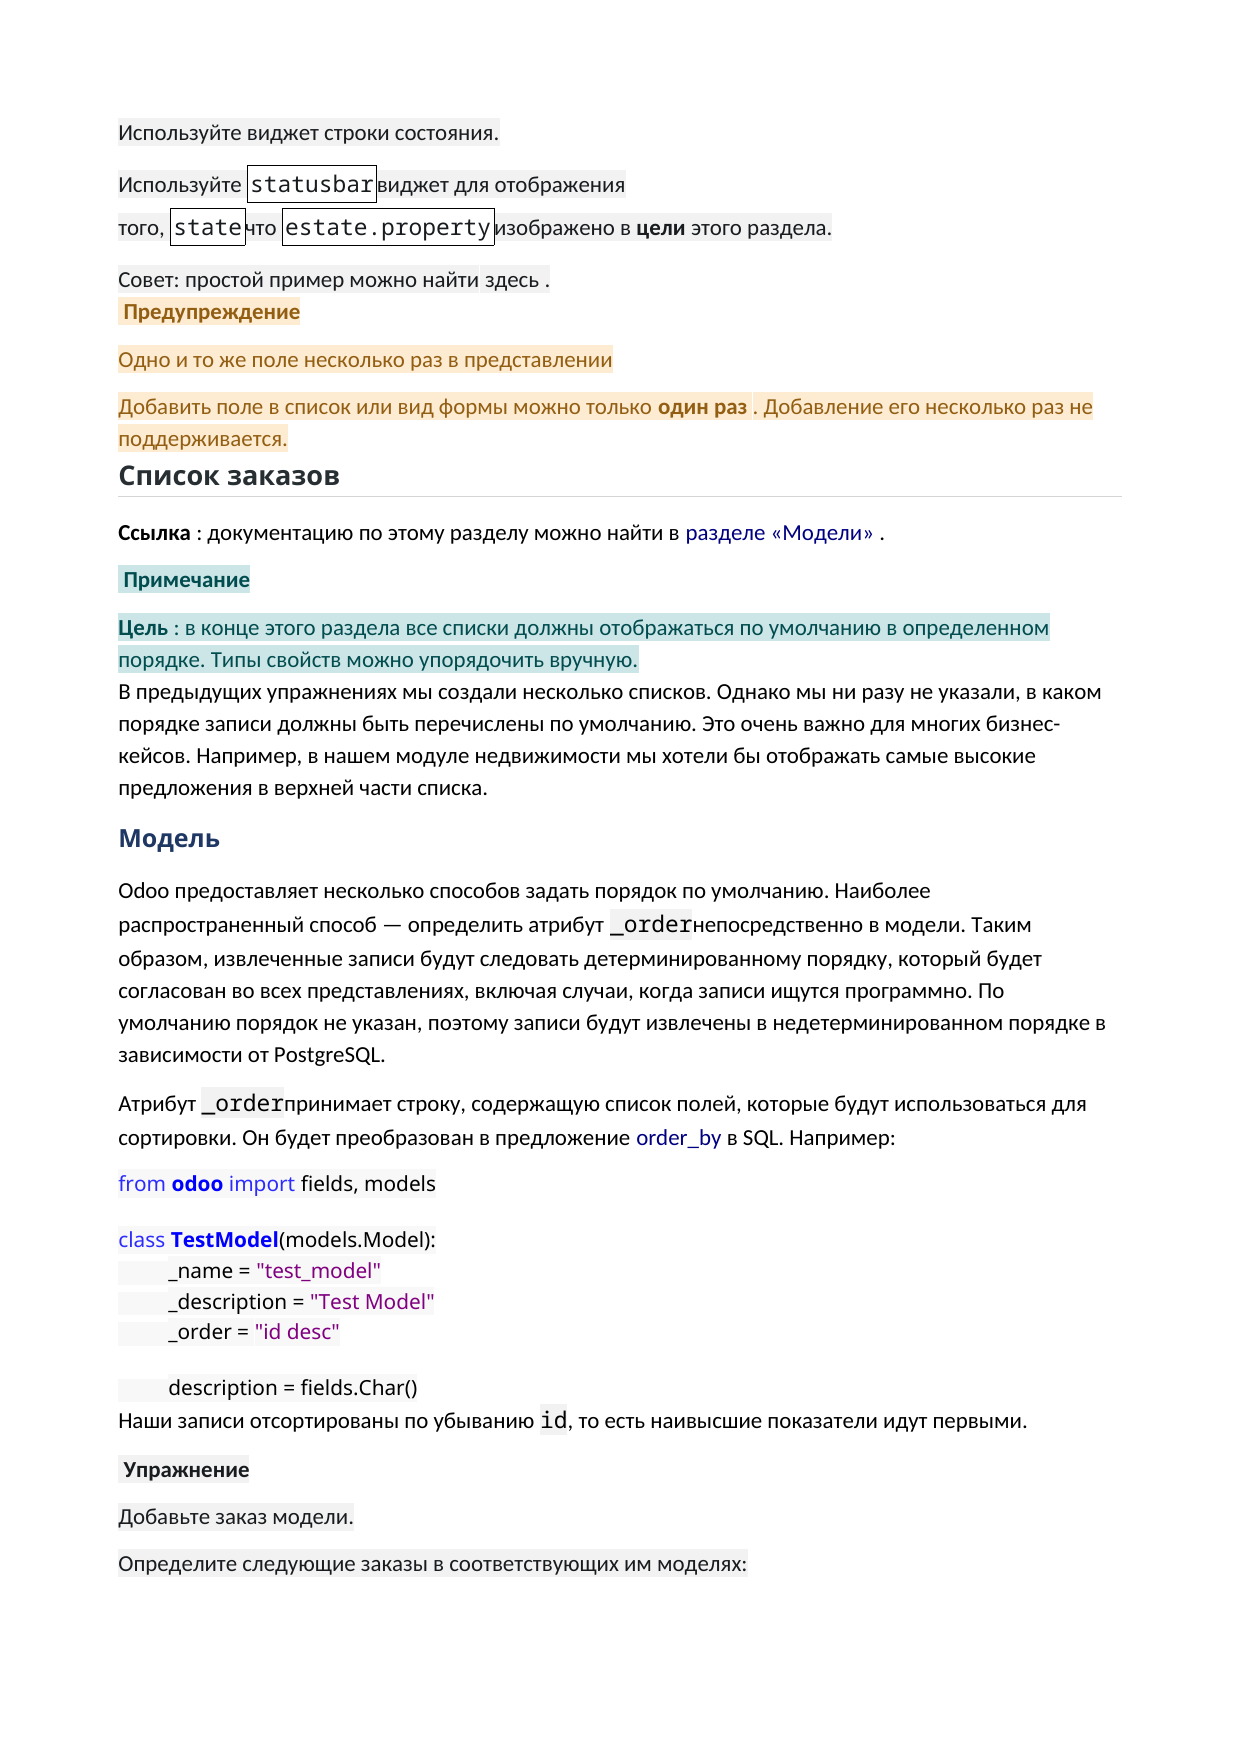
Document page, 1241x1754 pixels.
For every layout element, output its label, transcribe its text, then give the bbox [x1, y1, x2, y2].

subtitle Модель [118, 820, 1122, 854]
subtitle Список заказов [118, 456, 1122, 496]
text from odoo import fields, models [118, 1169, 1122, 1198]
text Наши записи отсортированы по убыванию id, то есть наивысшие показатели идут первыми. [118, 1404, 1122, 1435]
text _name = "test_model" [118, 1256, 1122, 1284]
text class TestModel(models.Model): [118, 1226, 1122, 1254]
text Добавьте заказ модели. [118, 1502, 1122, 1531]
text _description = "Test Model" [118, 1287, 1122, 1315]
text Odoo предоставляет несколько способов задать порядок по умолчанию. Наиболее распространенный способ — определить атрибут _orderнепосредственно в модели. Таким образом, извлеченные записи будут следовать детерминированному порядку, который будет согласован во всех представлениях, включая случаи, когда записи ищутся программно. По умолчанию порядок не указан, поэтому записи будут извлечены в недетерминированном порядке в зависимости от PostgreSQL. [118, 876, 1122, 1068]
text description = fields.Char() [118, 1373, 1122, 1402]
text Атрибут _orderпринимает строку, содержащую список полей, которые будут использоваться для сортировки. Он будет преобразован в предложение order_by в SQL. Например: [118, 1087, 1122, 1151]
text Добавить поле в список или вид формы можно только один раз . Добавление его несколько раз не поддерживается. [118, 392, 1122, 452]
text _order = "id desc" [118, 1317, 1122, 1346]
text Упражнение [118, 1455, 1122, 1483]
text Используйте виджет строки состояния. [118, 118, 1122, 146]
text В предыдущих упражнениях мы создали несколько списков. Однако мы ни разу не указали, в каком порядке записи должны быть перечислены по умолчанию. Это очень важно для многих бизнес-кейсов. Например, в нашем модуле недвижимости мы хотели бы отображать самые высокие предложения в верхней части списка. [118, 677, 1122, 802]
text Определите следующие заказы в соответствующих им моделях: [118, 1549, 1122, 1577]
text Ссылка : документацию по этому разделу можно найти в разделе «Модели» . [118, 518, 1122, 546]
text Совет: простой пример можно найти здесь . [118, 265, 1122, 293]
text Примечание [118, 565, 1122, 593]
text Одно и то же поле несколько раз в представлении [118, 345, 1122, 373]
text Цель : в конце этого раздела все списки должны отображаться по умолчанию в определенном порядке. Типы свойств можно упорядочить вручную. [118, 613, 1122, 673]
text Используйте statusbarвиджет для отображения того, stateчто estate.propertyизображено в цели этого раздела. [118, 165, 1122, 245]
text Предупреждение [118, 297, 1122, 325]
